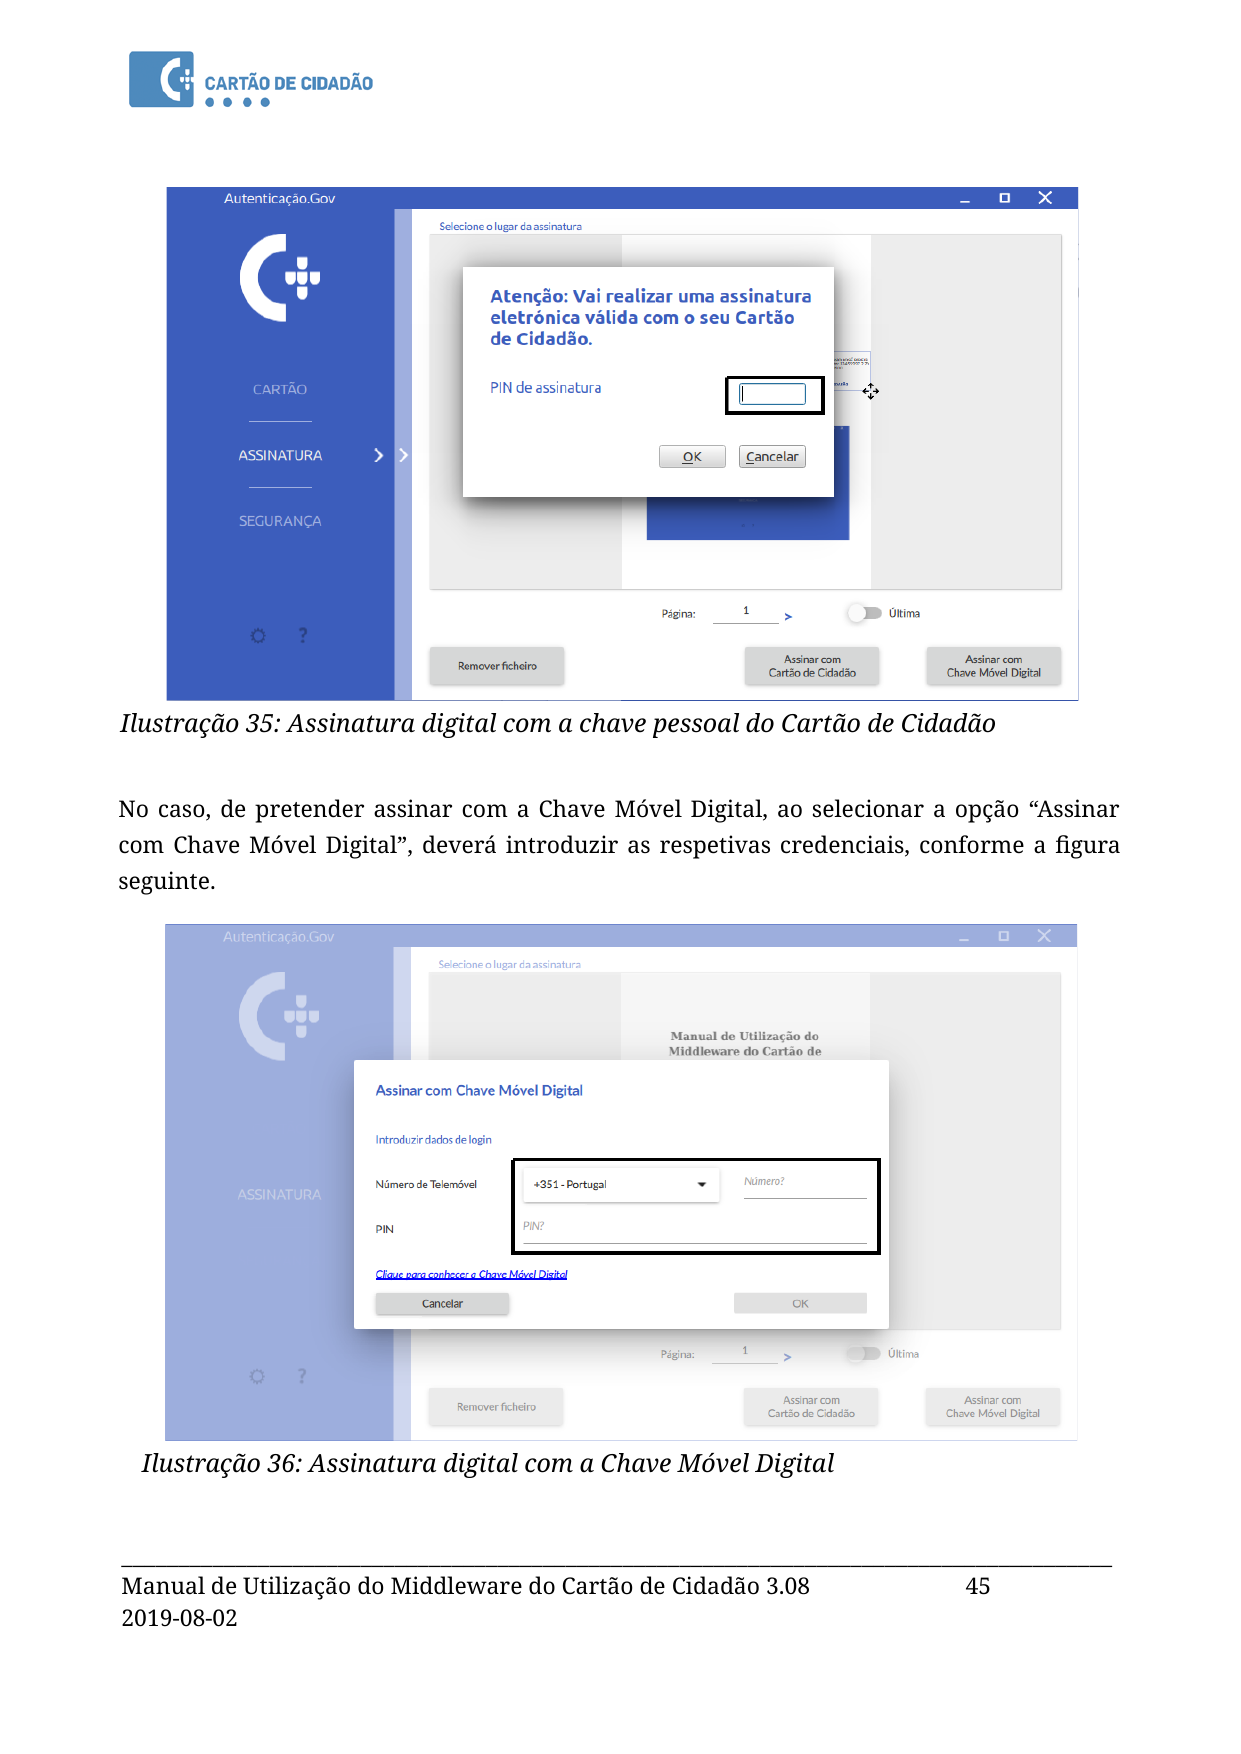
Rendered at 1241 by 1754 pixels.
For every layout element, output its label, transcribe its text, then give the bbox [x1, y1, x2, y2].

text Ilustração 36: Assinatura digital com a Chave Móvel Digital [142, 937, 1101, 1479]
picture [166, 187, 1079, 701]
text No caso, de pretender assinar com a Chave Móvel Digital, ao selecionar a opção “Assinar com Chave Móvel Digital”, deverá introduzir as respetivas credenciais, conforme a figura seguinte. [118, 175, 1125, 896]
picture [127, 45, 420, 115]
picture [165, 924, 1078, 1441]
text Ilustração 35: Assinatura digital com a chave pessoal do Cartão de Cidadão [120, 199, 1125, 739]
